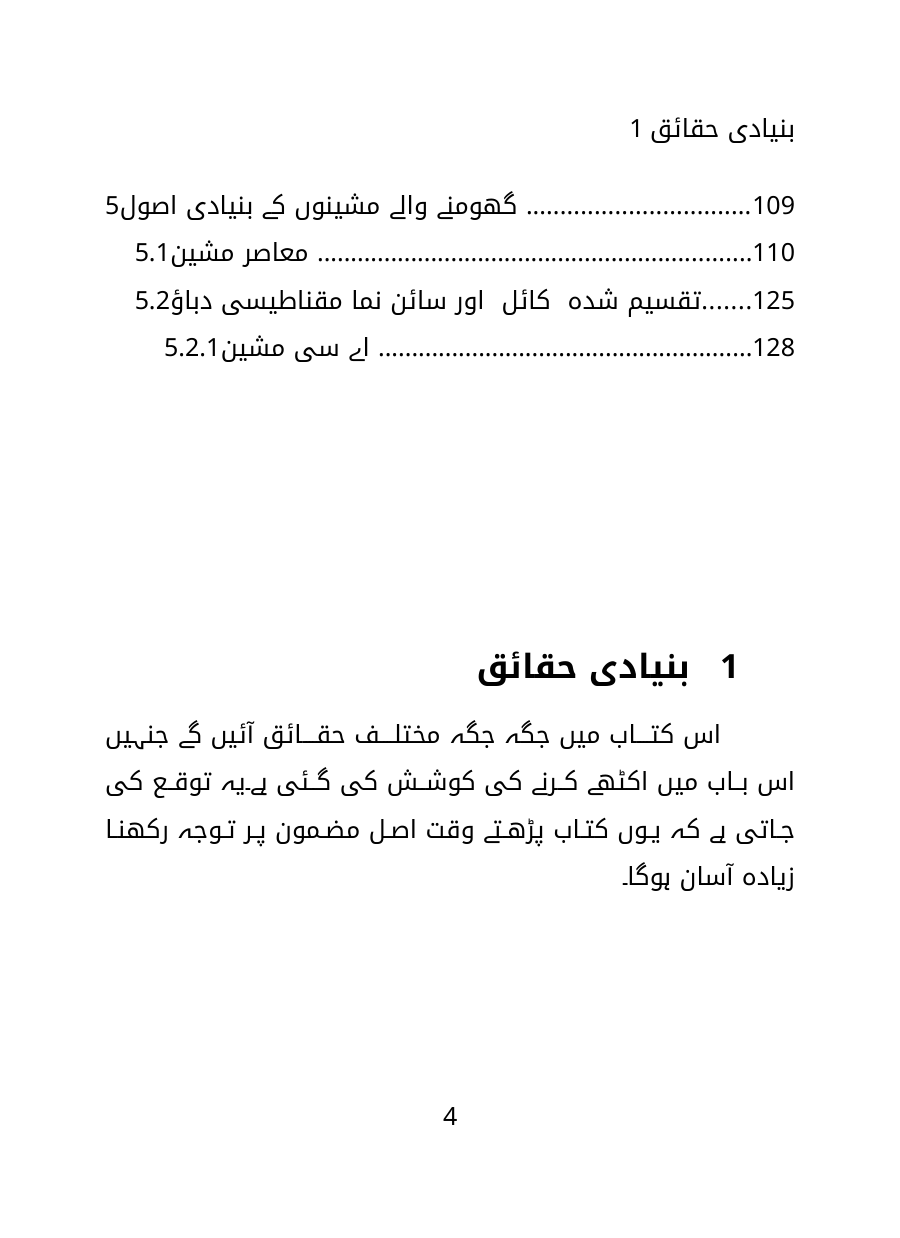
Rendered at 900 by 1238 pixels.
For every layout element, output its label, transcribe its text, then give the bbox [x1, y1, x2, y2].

text 5گھومنے والے مشینوں کے بنیادی اصول 109 [105, 182, 795, 230]
text 5.2تقسیم شدہ کائل اور سائن نما مقناطیسی دباؤ 125 [134, 277, 795, 324]
text 5.1معاصر مشین 110 [134, 230, 795, 277]
subtitle بنیادی حقائق [105, 635, 720, 699]
text اس کتاب میں جگہ جگہ مختلف حقائق آئیں گے جنہیں اس باب میں اکٹھے کرنے کی کوشش کی گئی ہے۔یہ توقع کی جاتی ہے کہ یوں کتاب پڑھتے وقت اصل مضمون پر توجہ رکھنا زیادہ آسان ہوگا۔ [105, 711, 795, 901]
text 5.2.1اے سی مشین 128 [164, 324, 795, 372]
